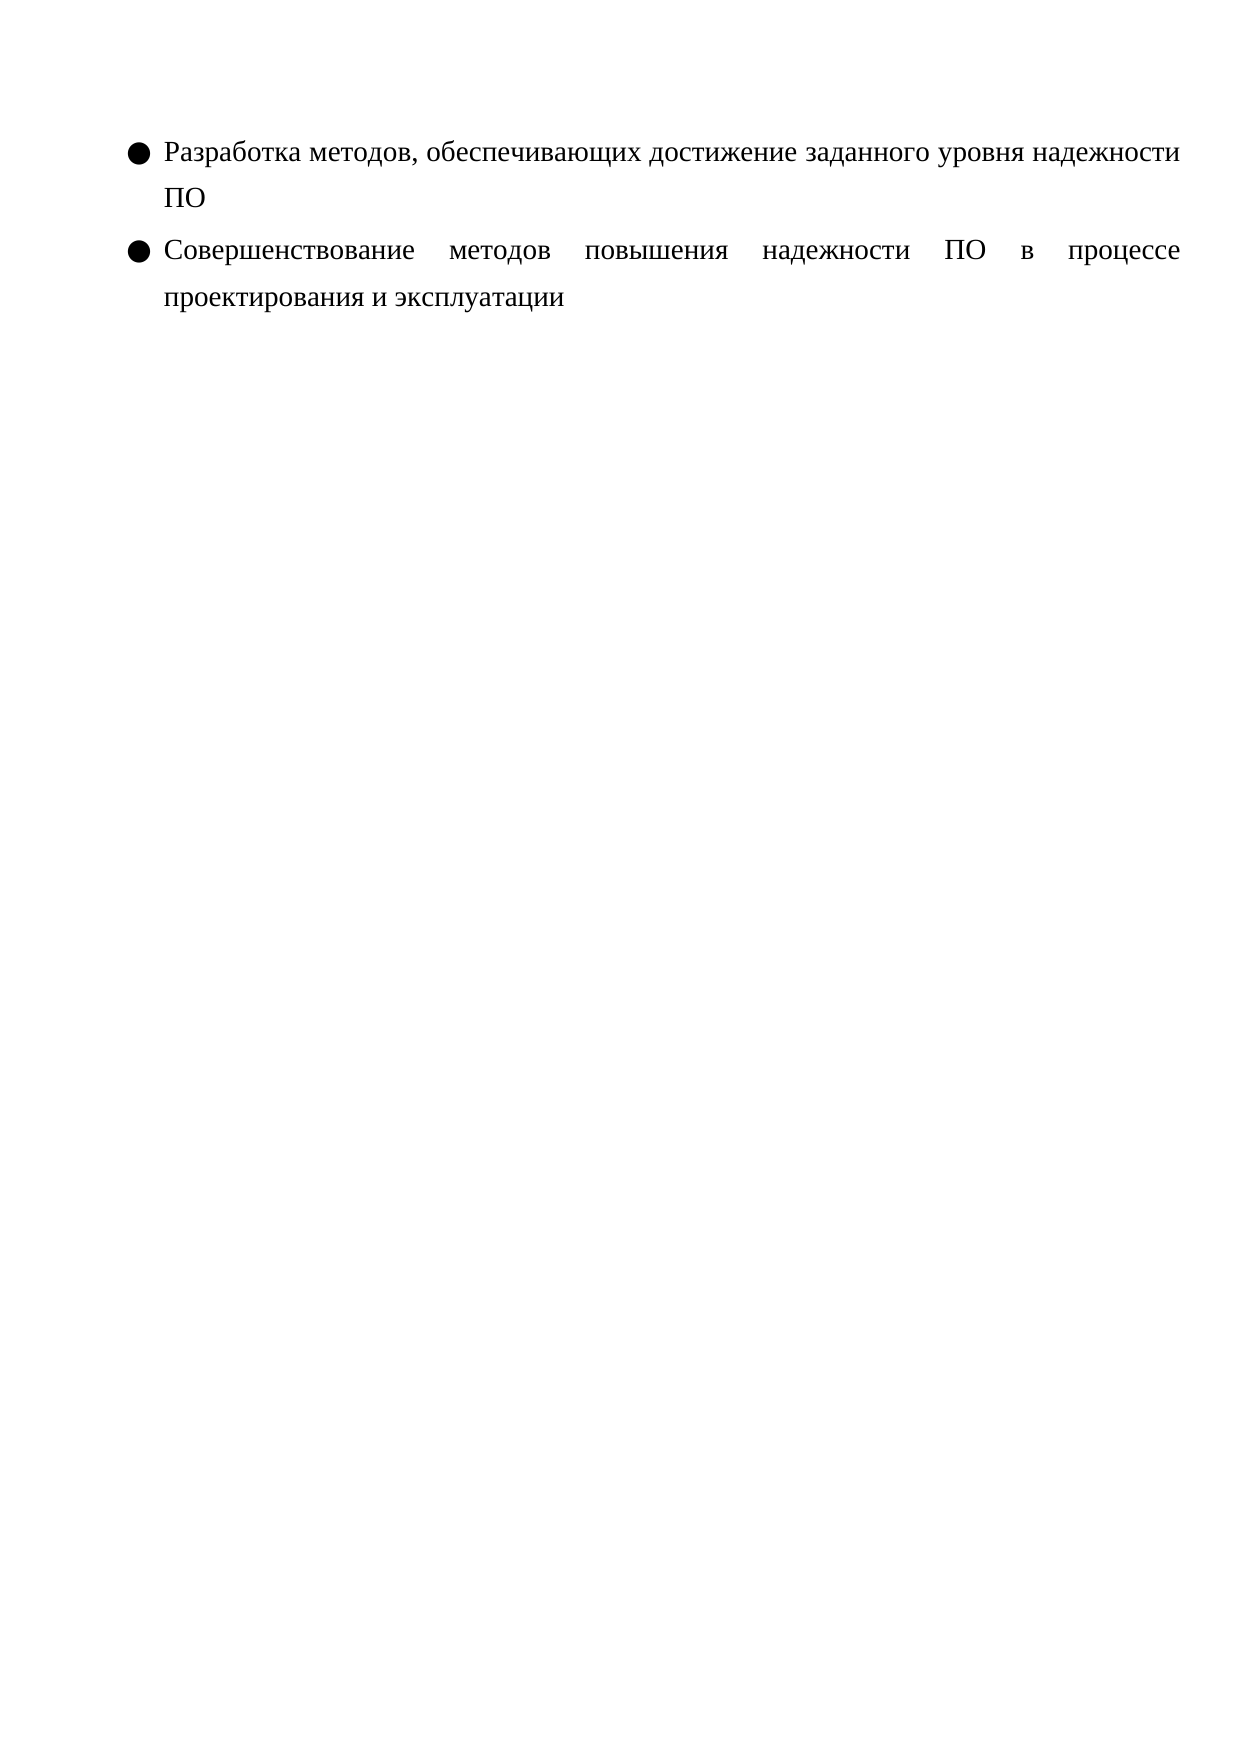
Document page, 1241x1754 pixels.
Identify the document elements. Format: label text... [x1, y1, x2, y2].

list Разработка методов, обеспечивающих достижение заданного уровня надежности ПО [126, 118, 1181, 214]
list Совершенствование методов повышения надежности ПО в процессе проектирования и эксплуатации [126, 217, 1181, 313]
